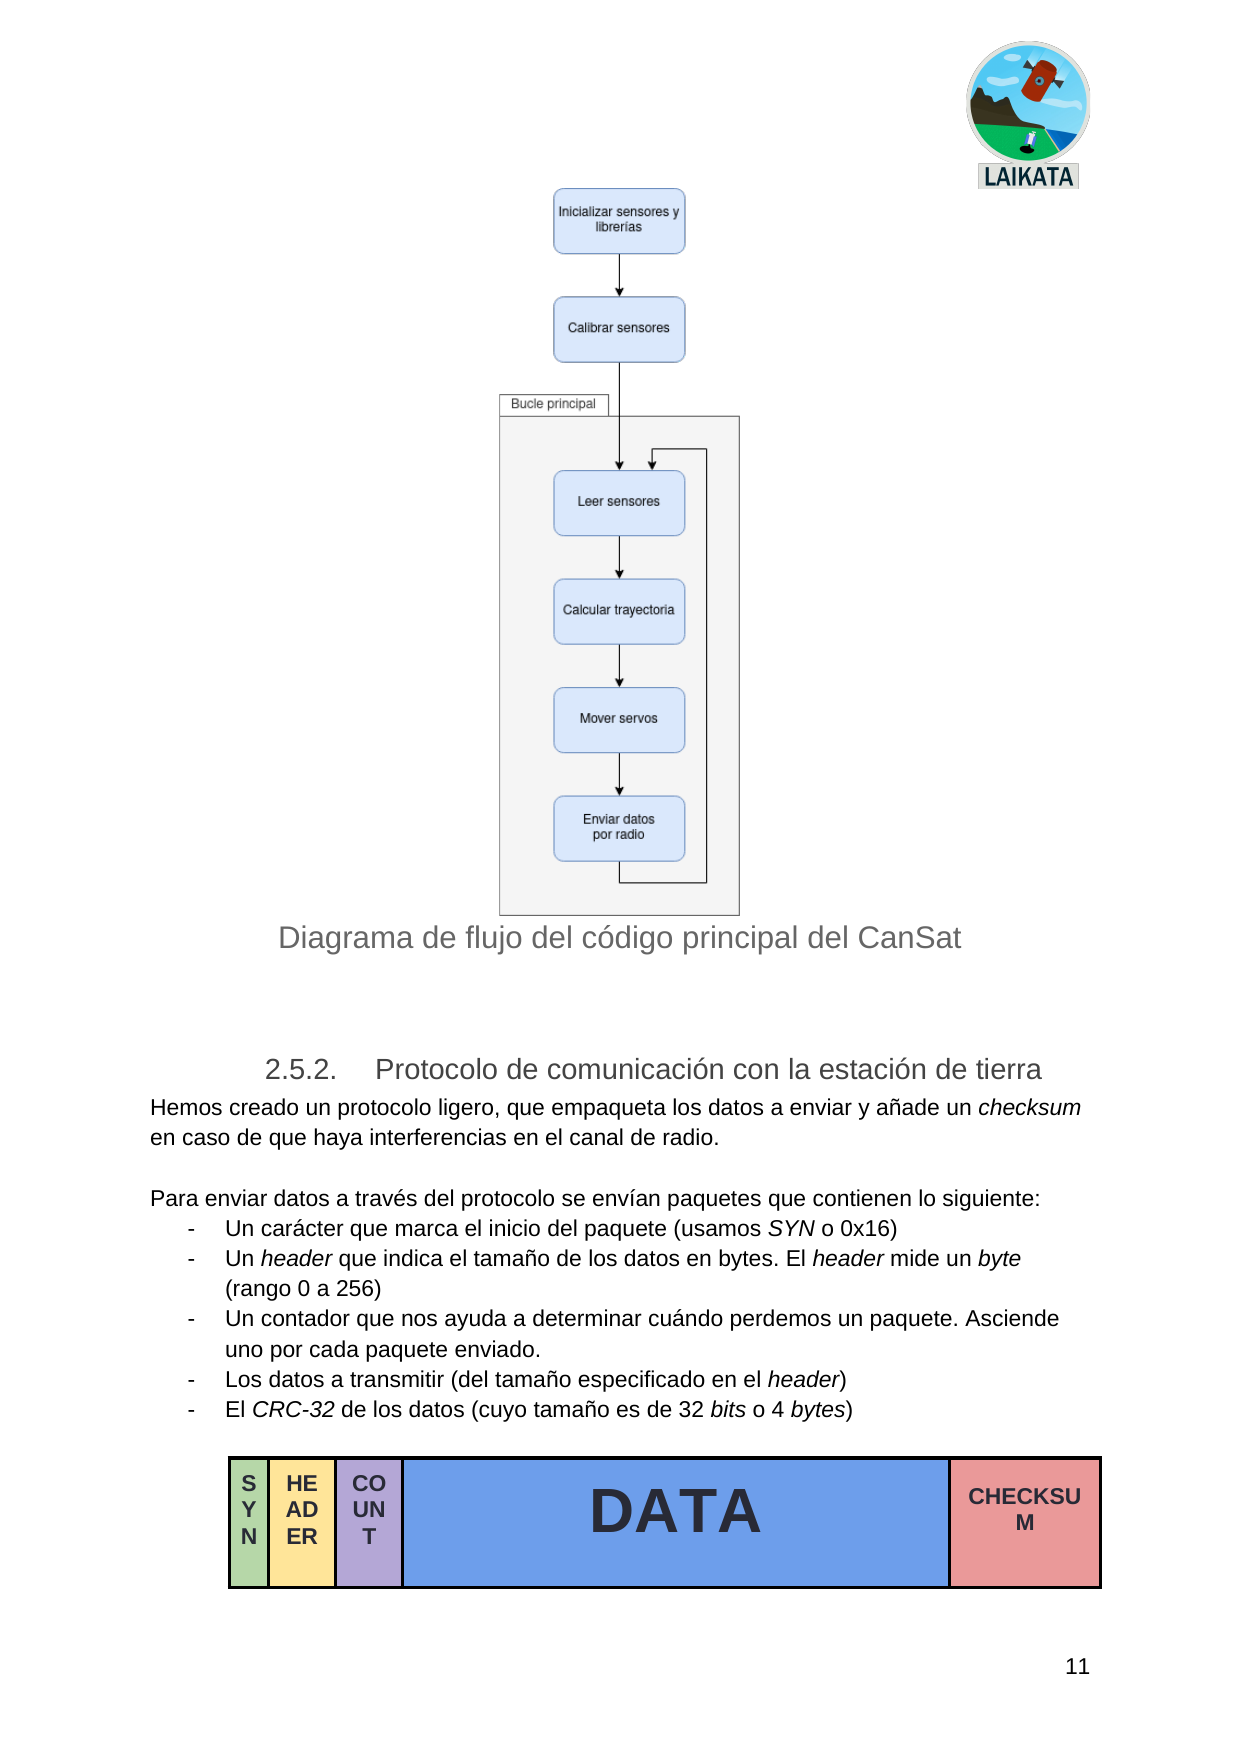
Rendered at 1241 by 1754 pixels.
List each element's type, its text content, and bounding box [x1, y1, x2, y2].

list Un contador que nos ayuda a determinar cuándo perdemos un paquete. Asciende uno por cada paquete enviado. [187, 1305, 1090, 1362]
subtitle Diagrama de flujo del código principal del CanSat [150, 919, 1090, 955]
picture [499, 188, 741, 916]
list Los datos a transmitir (del tamaño especificado en el header) [187, 1366, 1090, 1392]
table_header COUNT [337, 1460, 401, 1586]
table_header HEADER [270, 1460, 334, 1586]
list El CRC-32 de los datos (cuyo tamaño es de 32 bits o 4 bytes) [187, 1396, 1090, 1422]
list Un header que indica el tamaño de los datos en bytes. El header mide un byte (rango 0 a 256) [187, 1245, 1090, 1301]
table_header CHECKSUM [951, 1460, 1099, 1586]
text Hemos creado un protocolo ligero, que empaqueta los datos a enviar y añade un checksum en caso de que haya interferencias en el canal de radio. [150, 1094, 1090, 1150]
list Un carácter que marca el inicio del paquete (usamos SYN o 0x16) [187, 1215, 1090, 1241]
text Para enviar datos a través del protocolo se envían paquetes que contienen lo siguiente: [150, 1184, 1090, 1211]
table_header DATA [404, 1460, 948, 1586]
table_header SYN [231, 1460, 267, 1586]
subtitle Protocolo de comunicación con la estación de tierra [337, 1052, 1090, 1086]
picture [966, 41, 1091, 189]
